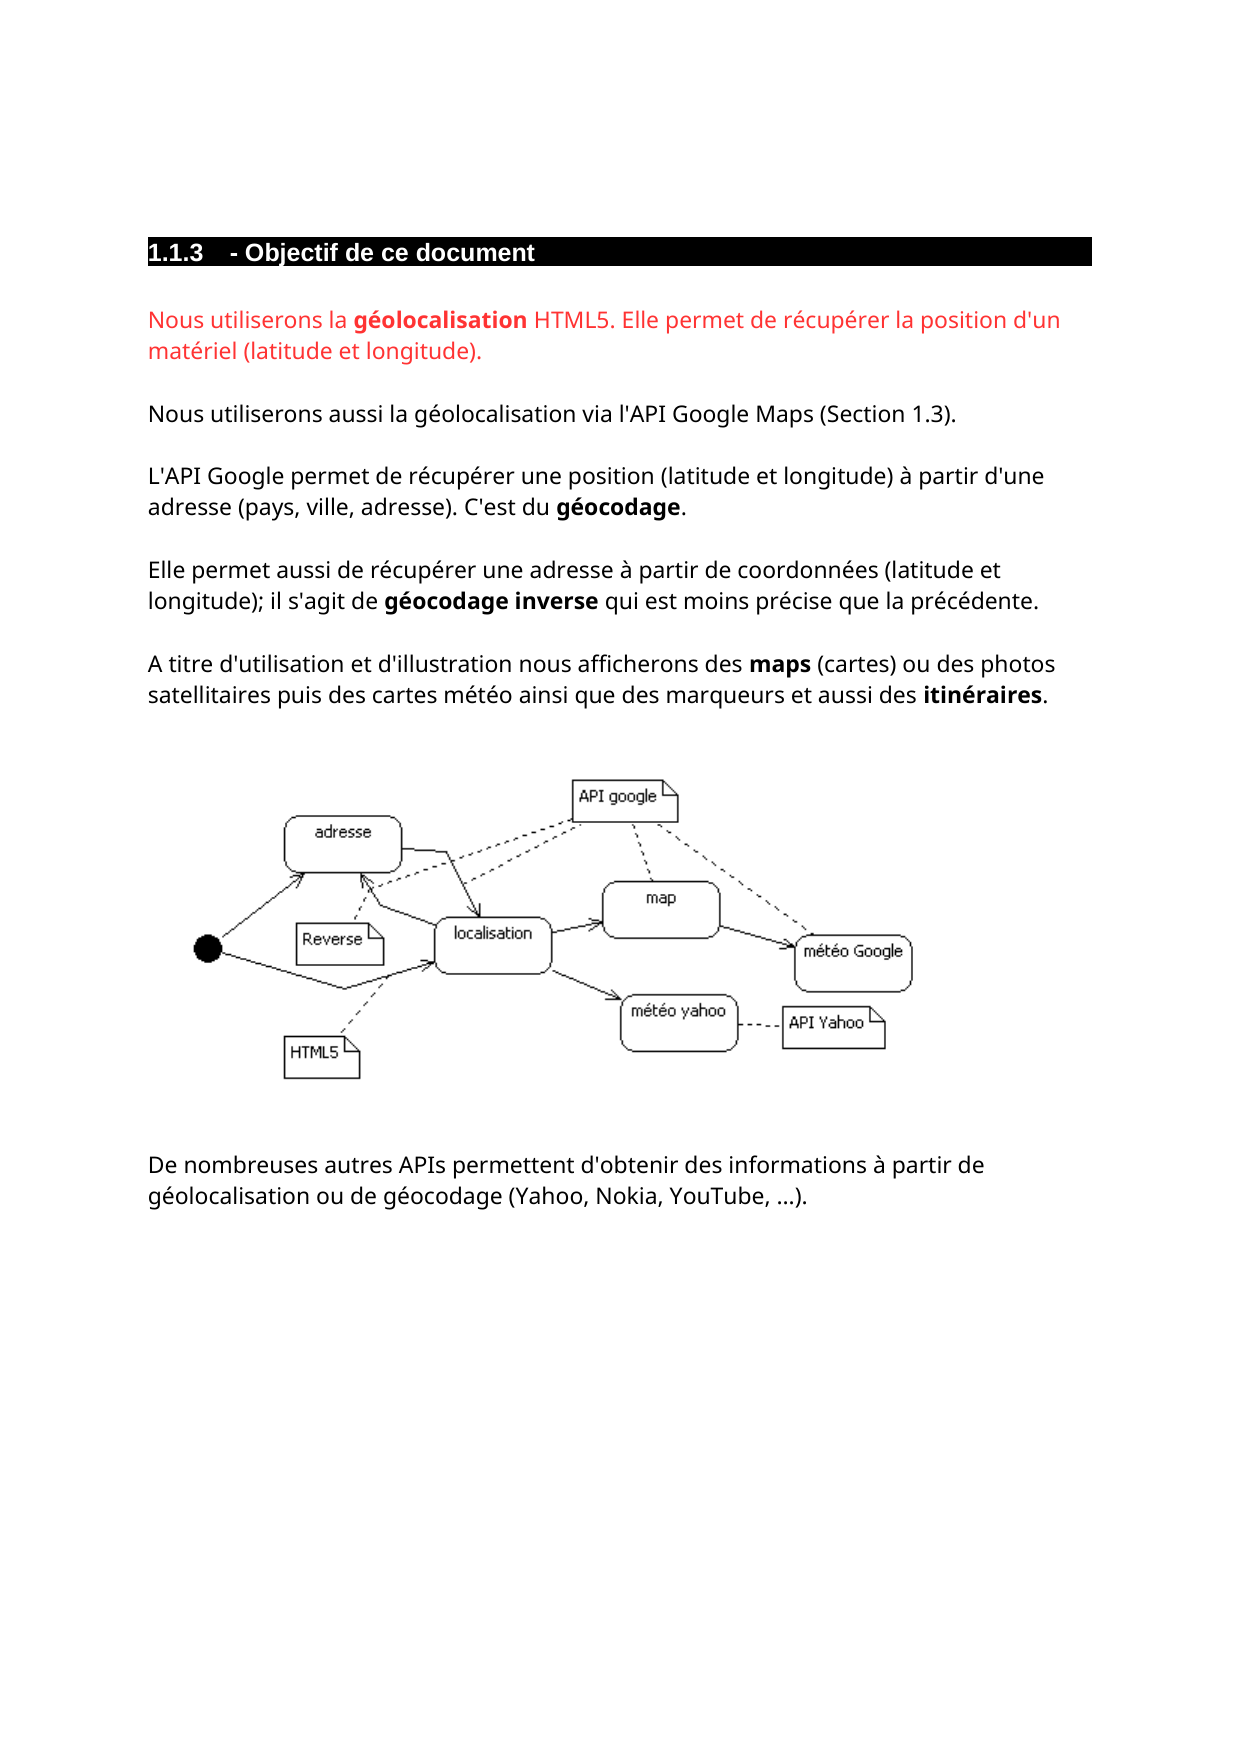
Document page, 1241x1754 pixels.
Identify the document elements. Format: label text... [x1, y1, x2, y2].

text Nous utiliserons la géolocalisation HTML5. Elle permet de récupérer la position d'un matériel (latitude et longitude). [148, 304, 1092, 366]
text A titre d'utilisation et d'illustration nous afficherons des maps (cartes) ou des photos satellitaires puis des cartes météo ainsi que des marqueurs et aussi des itinéraires. [148, 647, 1092, 710]
picture [164, 750, 943, 1109]
text Nous utiliserons aussi la géolocalisation via l'API Google Maps (Section 1.3). [148, 397, 1092, 429]
text L'API Google permet de récupérer une position (latitude et longitude) à partir d'une adresse (pays, ville, adresse). C'est du géocodage. [148, 460, 1092, 522]
subtitle - Objectif de ce document [148, 237, 1092, 266]
text Elle permet aussi de récupérer une adresse à partir de coordonnées (latitude et longitude); il s'agit de géocodage inverse qui est moins précise que la précédente. [148, 554, 1092, 616]
text De nombreuses autres APIs permettent d'obtenir des informations à partir de géolocalisation ou de géocodage (Yahoo, Nokia, YouTube, …). [148, 1149, 1092, 1212]
